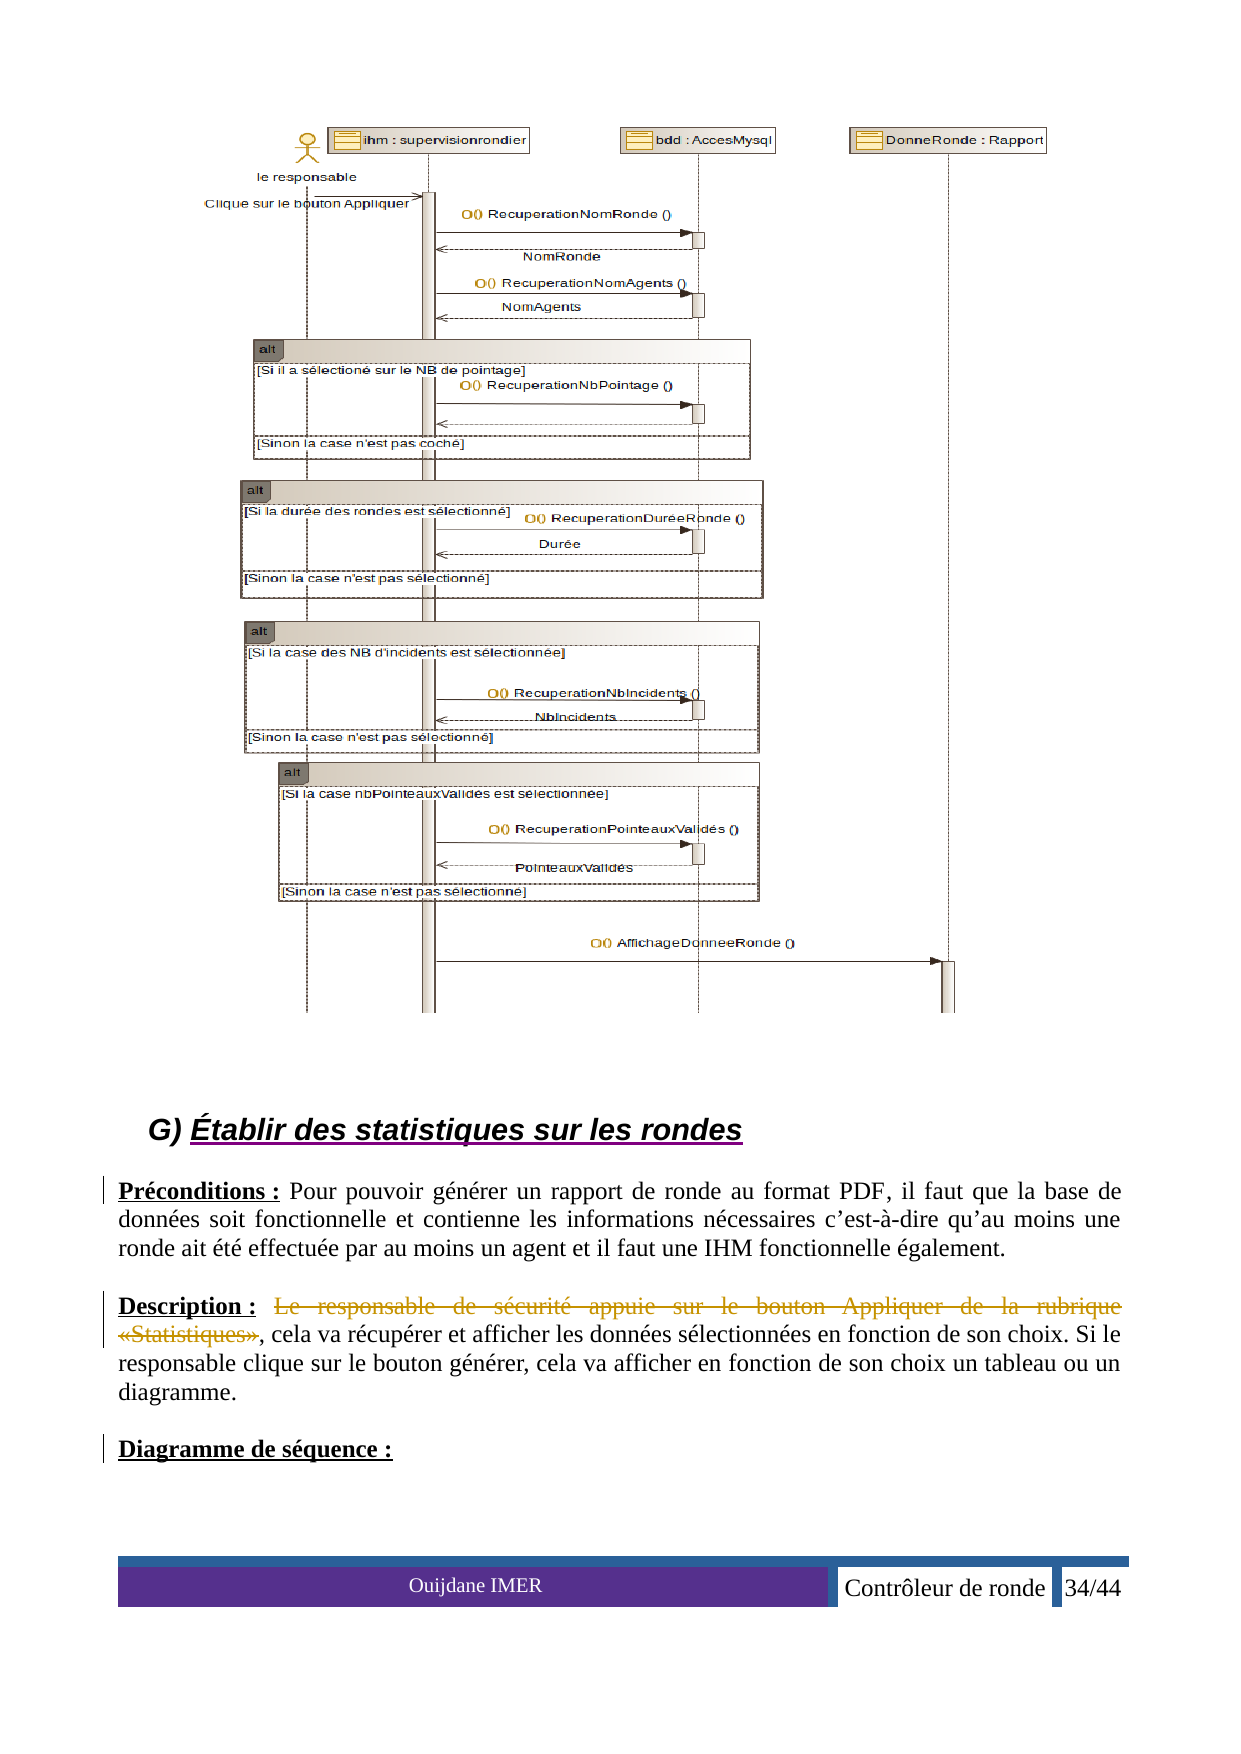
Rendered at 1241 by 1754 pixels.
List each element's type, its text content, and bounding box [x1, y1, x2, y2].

text Description : , cela va récupérer et afficher les données sélectionnées en fonction de son choix. Si le responsable clique sur le bouton générer, cela va afficher en fonction de son choix un tableau ou un diagramme. [118, 1291, 1122, 1406]
subtitle Établir des statistiques sur les rondes [118, 1112, 1122, 1147]
text Préconditions : Pour pouvoir générer un rapport de ronde au format PDF, il faut que la base de données soit fonctionnelle et contienne les informations nécessaires c’est-à-dire qu’au moins une ronde ait été effectuée par au moins un agent et il faut une IHM fonctionnelle également. [118, 1176, 1122, 1262]
picture [180, 118, 1060, 1013]
text Diagramme de séquence : [118, 1434, 1122, 1463]
